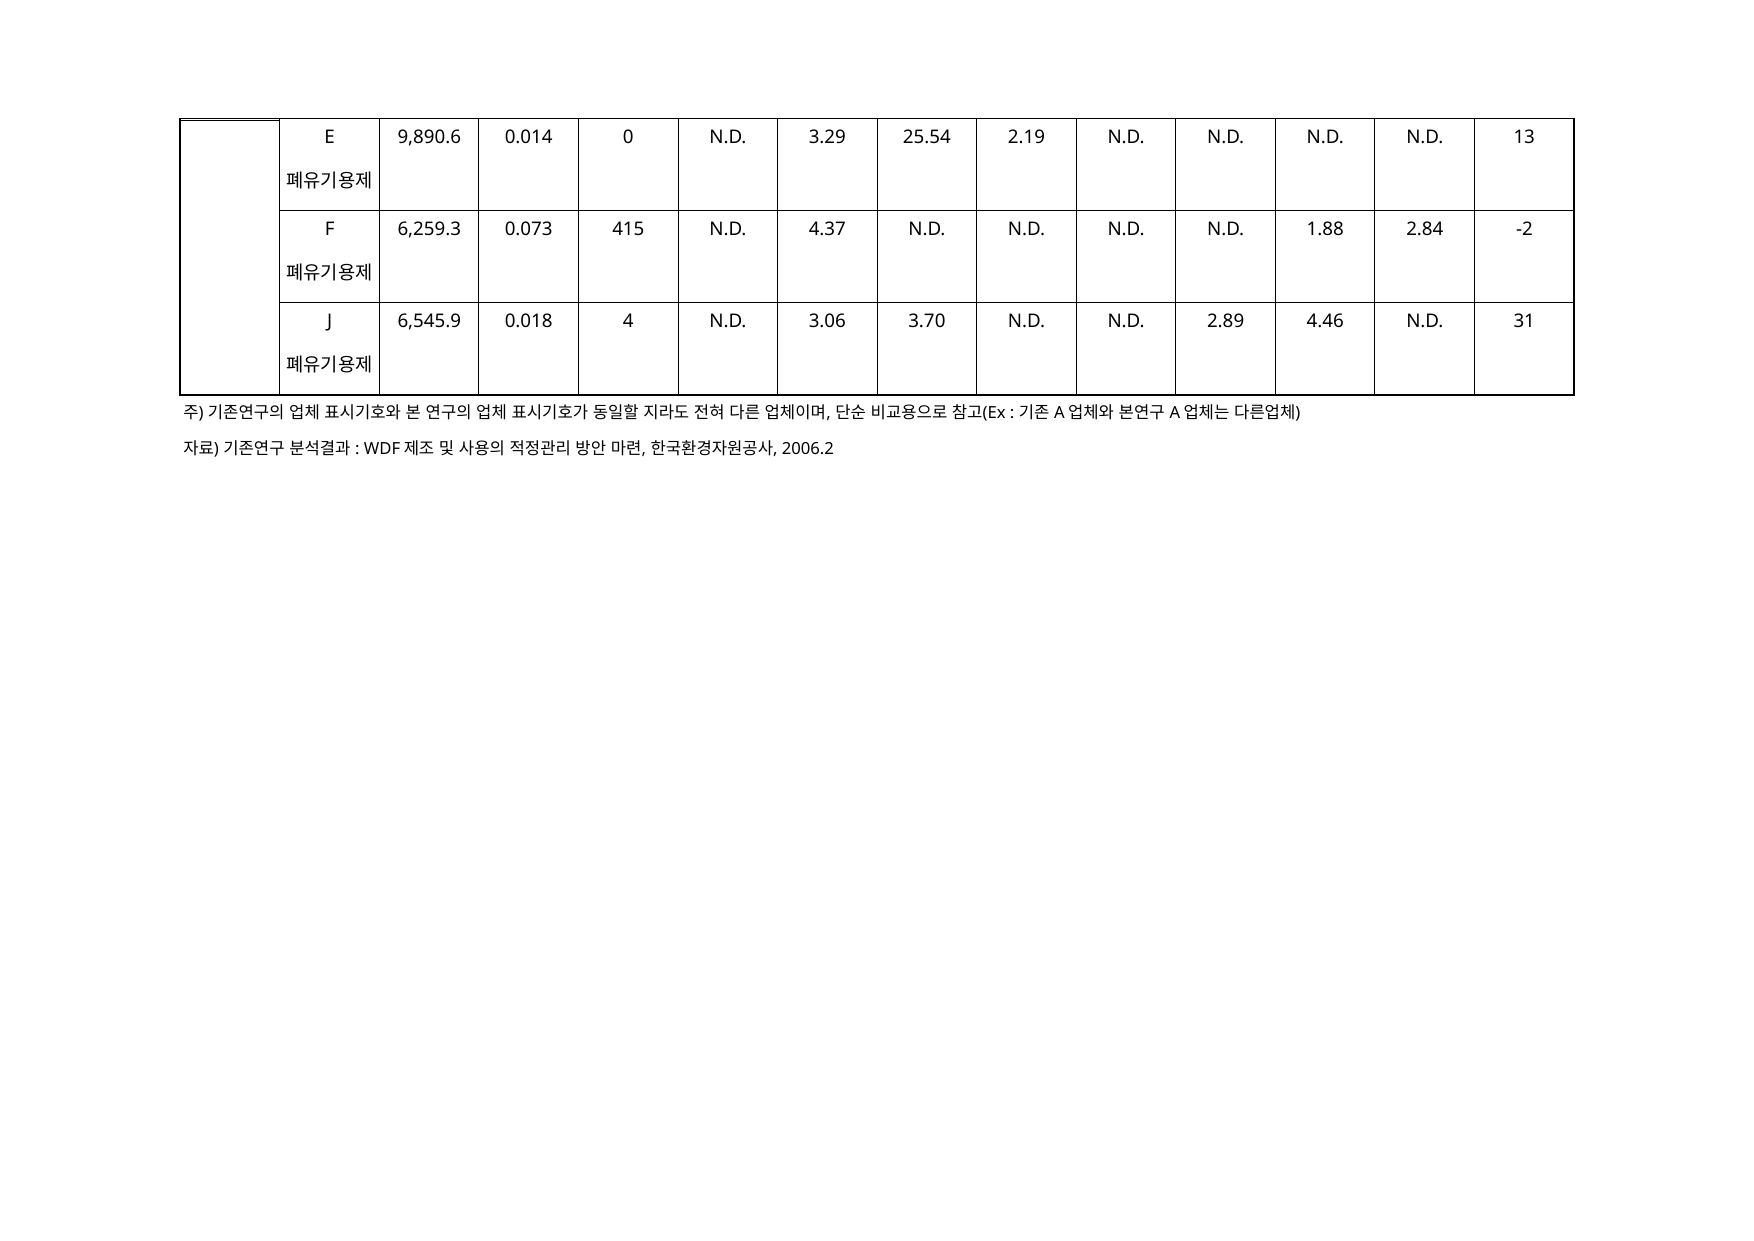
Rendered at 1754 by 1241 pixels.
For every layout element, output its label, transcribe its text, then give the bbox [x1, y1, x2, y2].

table_cell 9,890.6 [380, 119, 478, 210]
table_cell N.D. [1176, 211, 1275, 302]
table_cell 31 [1475, 303, 1573, 394]
table_cell E 폐유기용제 [280, 119, 379, 210]
table_cell 415 [579, 211, 678, 302]
table_cell 6,545.9 [380, 303, 478, 394]
table_cell 0.014 [479, 119, 578, 210]
table_cell 4.37 [778, 211, 877, 302]
table_cell N.D. [977, 211, 1076, 302]
table_cell 13 [1475, 119, 1573, 210]
table_cell -2 [1475, 211, 1573, 302]
table_cell 1.88 [1276, 211, 1374, 302]
table_cell N.D. [1375, 119, 1474, 210]
table_cell 2.84 [1375, 211, 1474, 302]
table_cell 0.073 [479, 211, 578, 302]
table_cell N.D. [679, 119, 777, 210]
table_cell N.D. [977, 303, 1076, 394]
table_cell 3.29 [778, 119, 877, 210]
table_cell J 폐유기용제 [280, 303, 379, 394]
table_cell 4 [579, 303, 678, 394]
table_cell N.D. [1077, 211, 1175, 302]
table_cell N.D. [1176, 119, 1275, 210]
table_cell 25.54 [878, 119, 976, 210]
table_cell 4.46 [1276, 303, 1374, 394]
table_cell N.D. [1077, 119, 1175, 210]
table_cell 3.06 [778, 303, 877, 394]
table_cell N.D. [679, 211, 777, 302]
table_cell 3.70 [878, 303, 976, 394]
table_cell 0.018 [479, 303, 578, 394]
table_cell N.D. [1077, 303, 1175, 394]
table_cell 2.89 [1176, 303, 1275, 394]
table_cell N.D. [679, 303, 777, 394]
table_cell N.D. [878, 211, 976, 302]
table_cell 2.19 [977, 119, 1076, 210]
table_cell F 폐유기용제 [280, 211, 379, 302]
table_cell 0 [579, 119, 678, 210]
table_cell [181, 121, 279, 394]
table_cell N.D. [1276, 119, 1374, 210]
table_cell 주) 기존연구의 업체 표시기호와 본 연구의 업체 표시기호가 동일할 지라도 전혀 다른 업체이며, 단순 비교용으로 참고(Ex : 기존 A업체와 본연구 A업체는 다른업체) 자료) 기존연구 분석결과 : WDF제조 및 사용의 적정관리 방안 마련, 한국환경자원공사, 2006.2 [180, 396, 1574, 474]
table_cell N.D. [1375, 303, 1474, 394]
table_cell 6,259.3 [380, 211, 478, 302]
